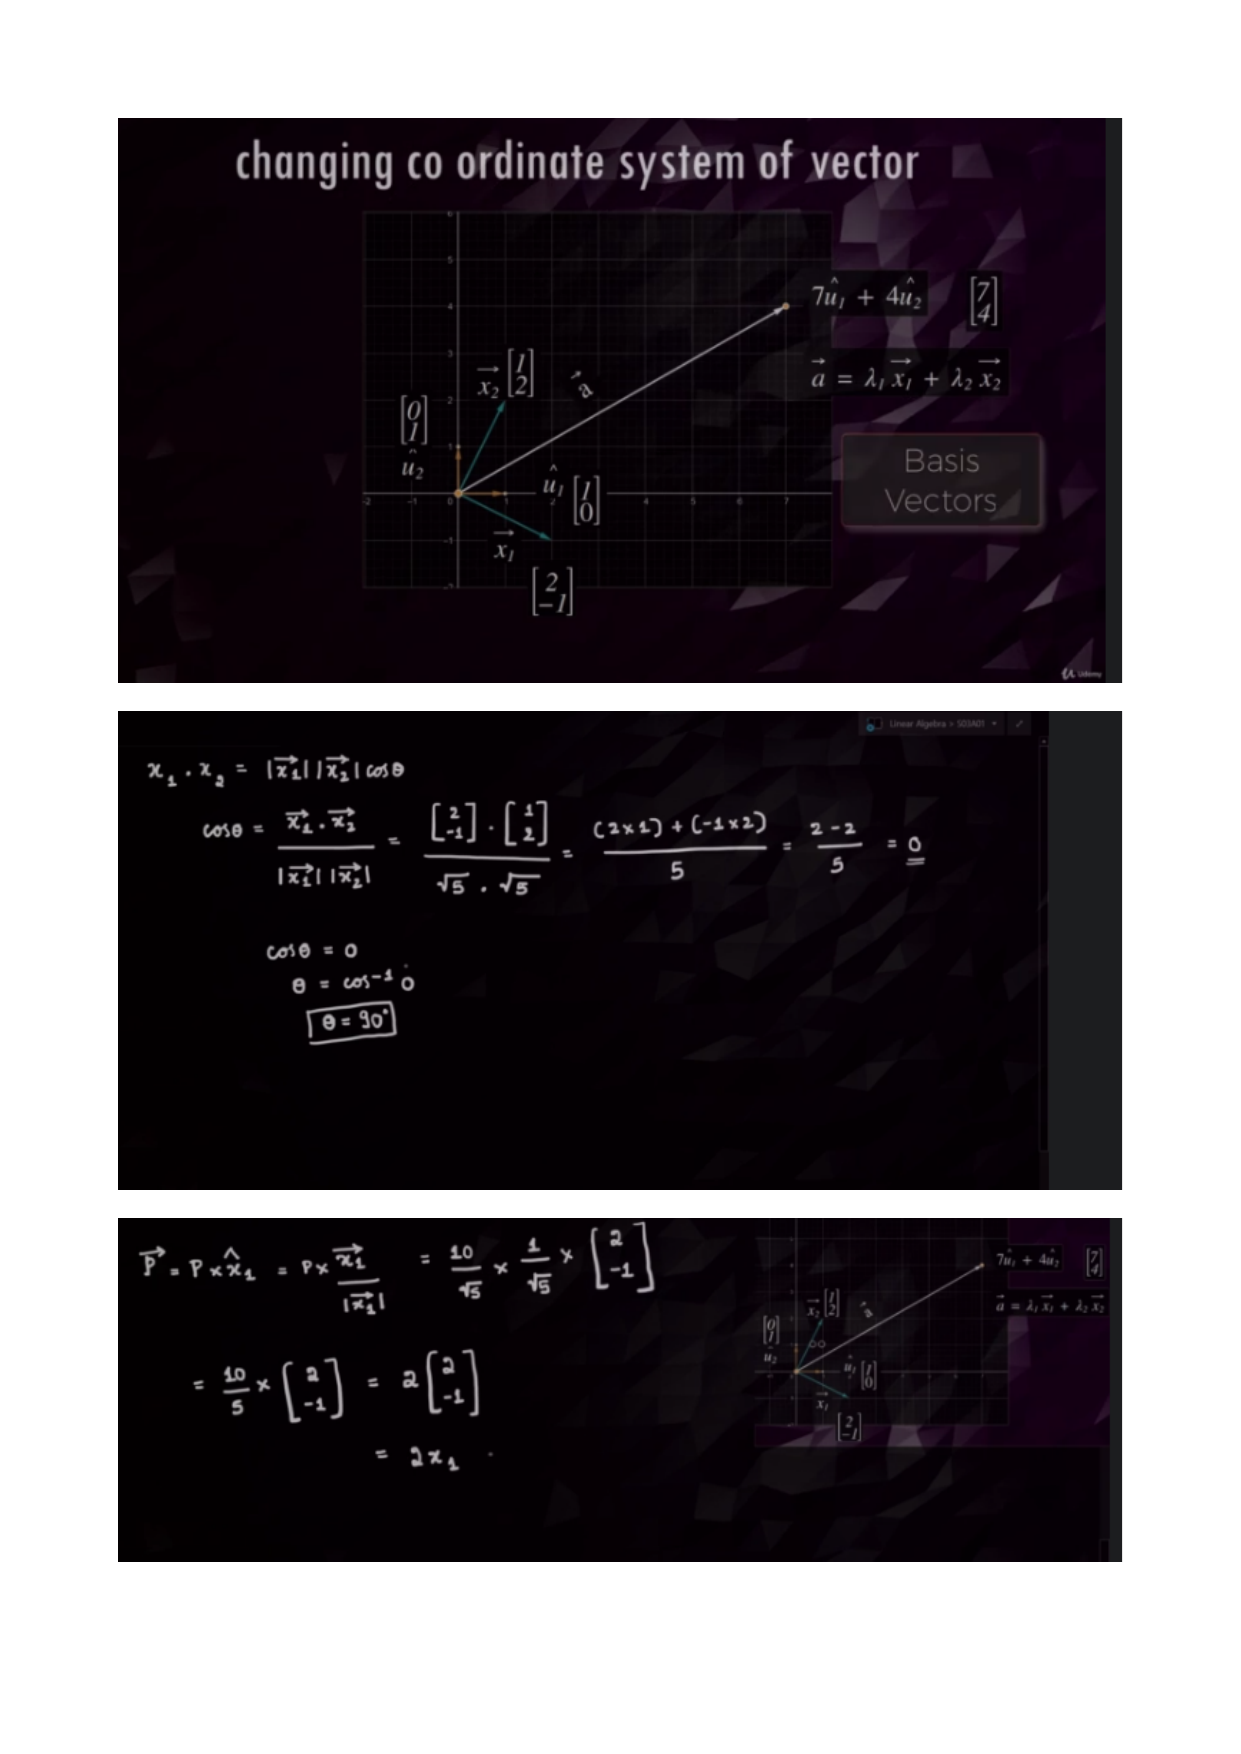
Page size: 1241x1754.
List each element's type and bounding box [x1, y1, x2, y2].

picture [118, 1218, 1123, 1562]
picture [118, 118, 1123, 683]
picture [118, 711, 1123, 1190]
